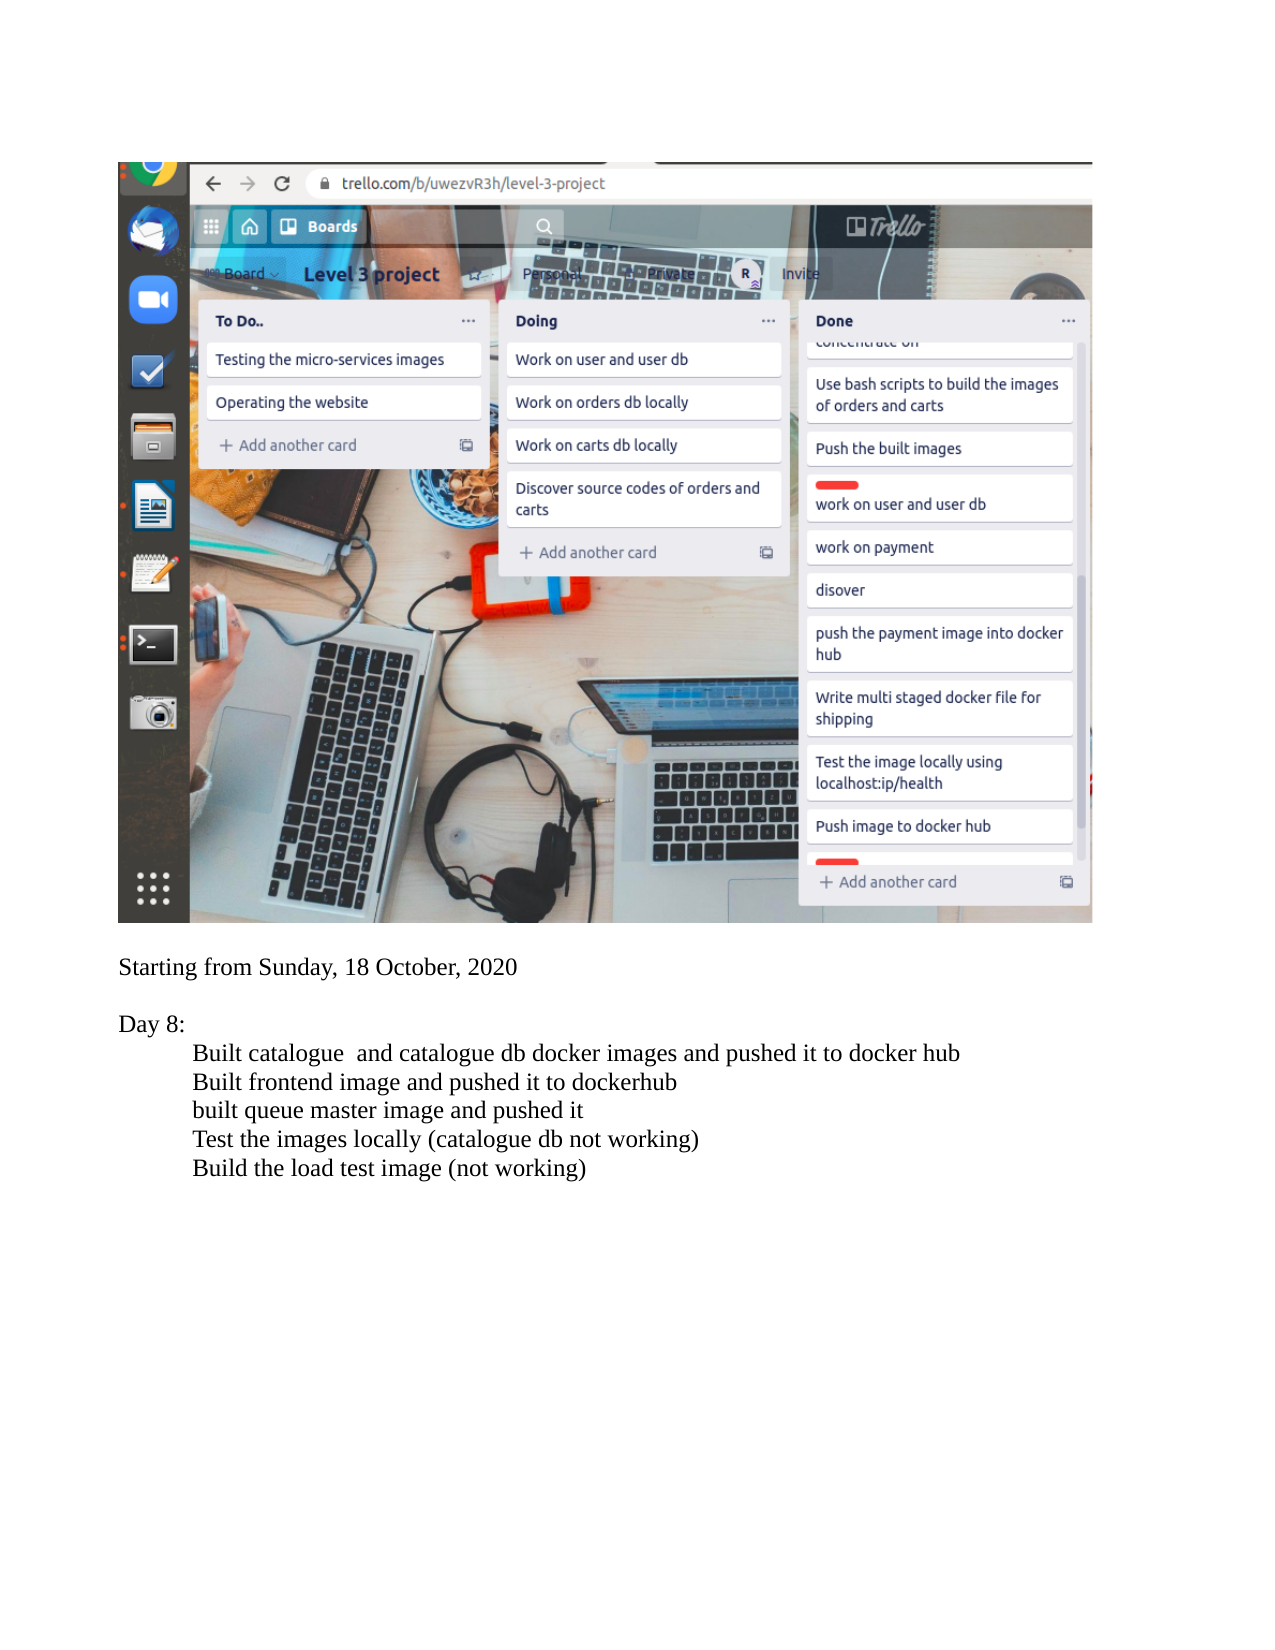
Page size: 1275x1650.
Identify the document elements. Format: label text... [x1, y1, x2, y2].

text Built catalogue and catalogue db docker images and pushed it to docker hub [118, 1038, 1157, 1067]
text Build the load test image (not working) [118, 1153, 1157, 1182]
text Day 8: [118, 1009, 1157, 1038]
text Built frontend image and pushed it to dockerhub [118, 1067, 1157, 1095]
picture [118, 162, 1093, 923]
text built queue master image and pushed it [118, 1095, 1157, 1124]
text Starting from Sunday, 18 October, 2020 [118, 952, 1157, 980]
text Test the images locally (catalogue db not working) [118, 1124, 1157, 1153]
